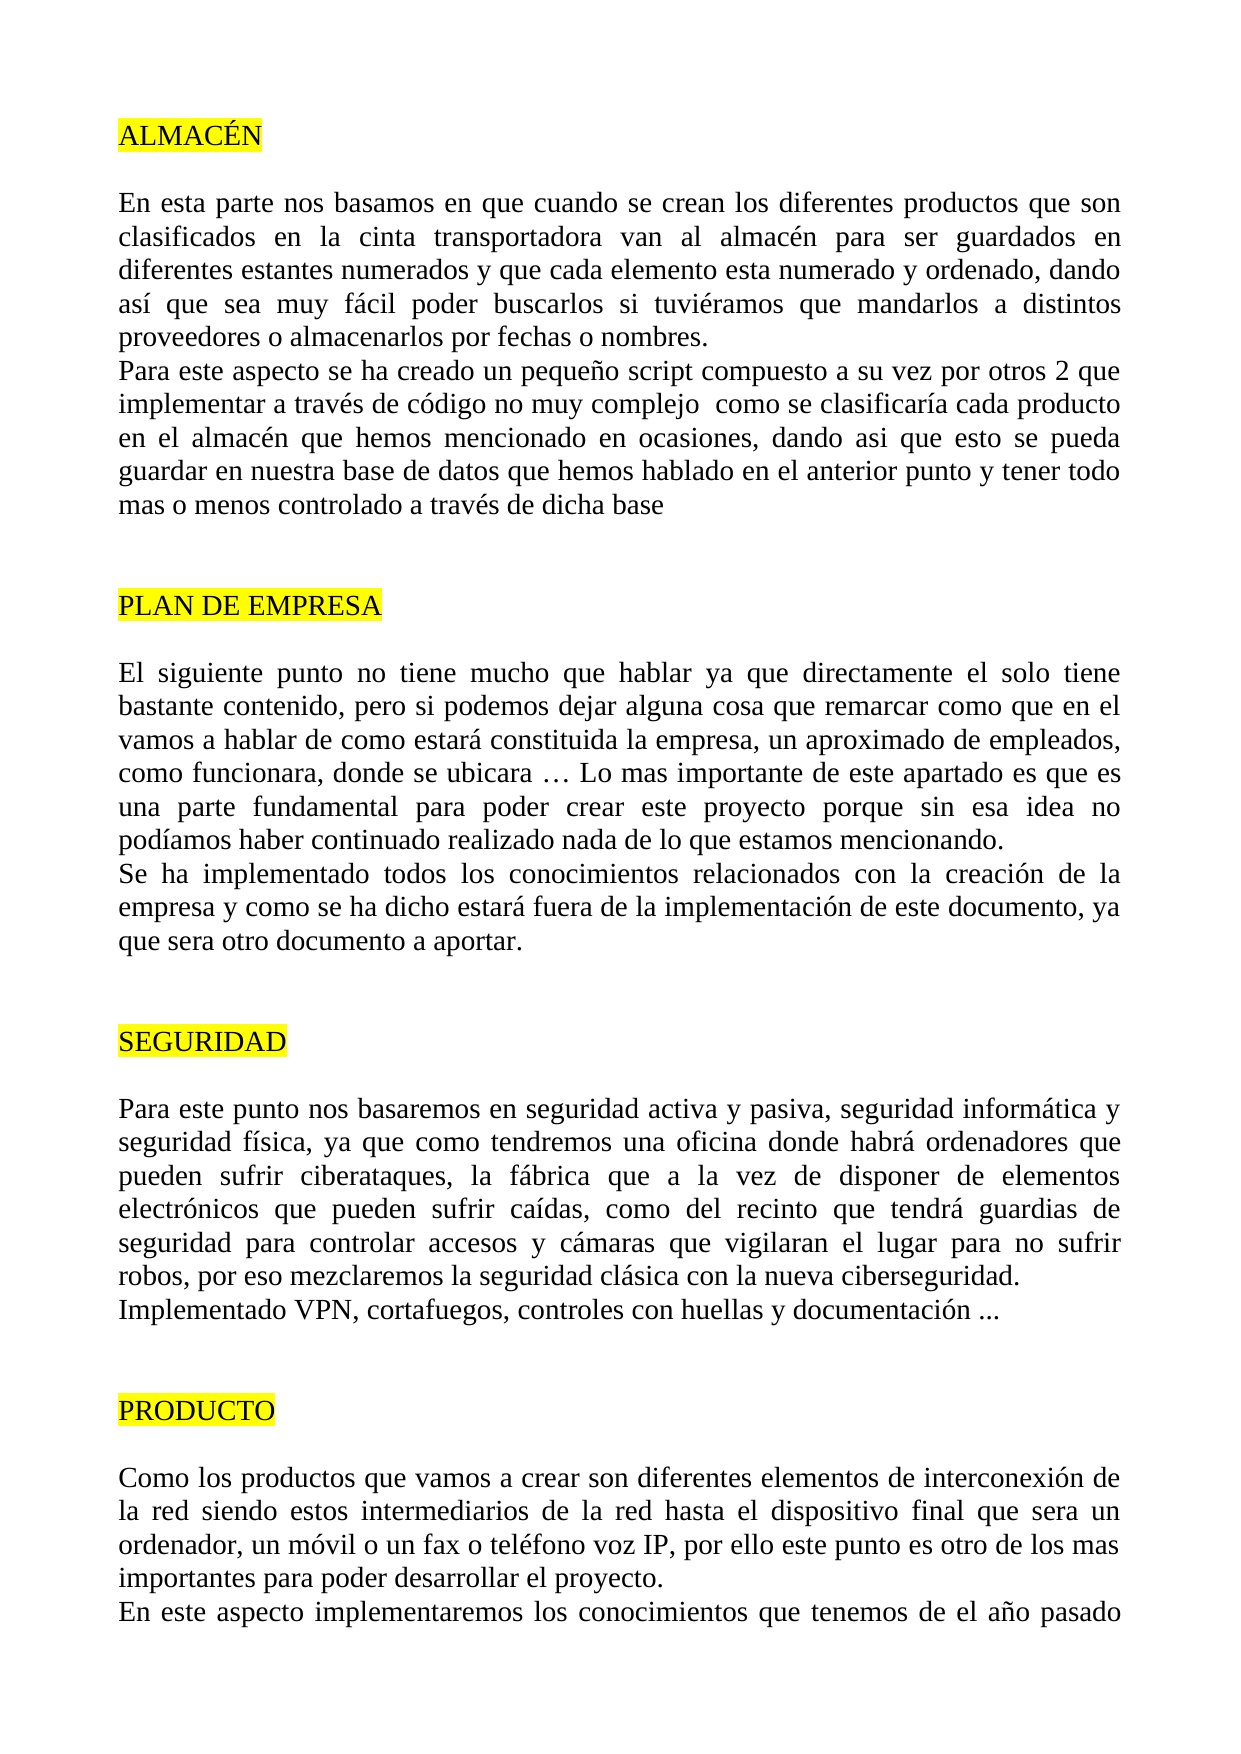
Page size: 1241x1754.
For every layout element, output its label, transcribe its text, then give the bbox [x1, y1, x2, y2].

text En este aspecto implementaremos los conocimientos que tenemos de el año pasado [118, 1594, 1122, 1627]
text Se ha implementado todos los conocimientos relacionados con la creación de la empresa y como se ha dicho estará fuera de la implementación de este documento, ya que sera otro documento a aportar. [118, 856, 1122, 957]
text SEGURIDAD [118, 1024, 1122, 1057]
text El siguiente punto no tiene mucho que hablar ya que directamente el solo tiene bastante contenido, pero si podemos dejar alguna cosa que remarcar como que en el vamos a hablar de como estará constituida la empresa, un aproximado de empleados, como funcionara, donde se ubicara … Lo mas importante de este apartado es que es una parte fundamental para poder crear este proyecto porque sin esa idea no podíamos haber continuado realizado nada de lo que estamos mencionando. [118, 655, 1122, 856]
text ALMACÉN [118, 118, 1122, 152]
text Implementado VPN, cortafuegos, controles con huellas y documentación ... [118, 1292, 1122, 1326]
text PRODUCTO [118, 1393, 1122, 1426]
text Como los productos que vamos a crear son diferentes elementos de interconexión de la red siendo estos intermediarios de la red hasta el dispositivo final que sera un ordenador, un móvil o un fax o teléfono voz IP, por ello este punto es otro de los mas importantes para poder desarrollar el proyecto. [118, 1460, 1122, 1594]
text En esta parte nos basamos en que cuando se crean los diferentes productos que son clasificados en la cinta transportadora van al almacén para ser guardados en diferentes estantes numerados y que cada elemento esta numerado y ordenado, dando así que sea muy fácil poder buscarlos si tuviéramos que mandarlos a distintos proveedores o almacenarlos por fechas o nombres. [118, 185, 1122, 353]
text PLAN DE EMPRESA [118, 588, 1122, 621]
text Para este punto nos basaremos en seguridad activa y pasiva, seguridad informática y seguridad física, ya que como tendremos una oficina donde habrá ordenadores que pueden sufrir ciberataques, la fábrica que a la vez de disponer de elementos electrónicos que pueden sufrir caídas, como del recinto que tendrá guardias de seguridad para controlar accesos y cámaras que vigilaran el lugar para no sufrir robos, por eso mezclaremos la seguridad clásica con la nueva ciberseguridad. [118, 1091, 1122, 1292]
text Para este aspecto se ha creado un pequeño script compuesto a su vez por otros 2 que implementar a través de código no muy complejo como se clasificaría cada producto en el almacén que hemos mencionado en ocasiones, dando asi que esto se pueda guardar en nuestra base de datos que hemos hablado en el anterior punto y tener todo mas o menos controlado a través de dicha base [118, 353, 1122, 521]
